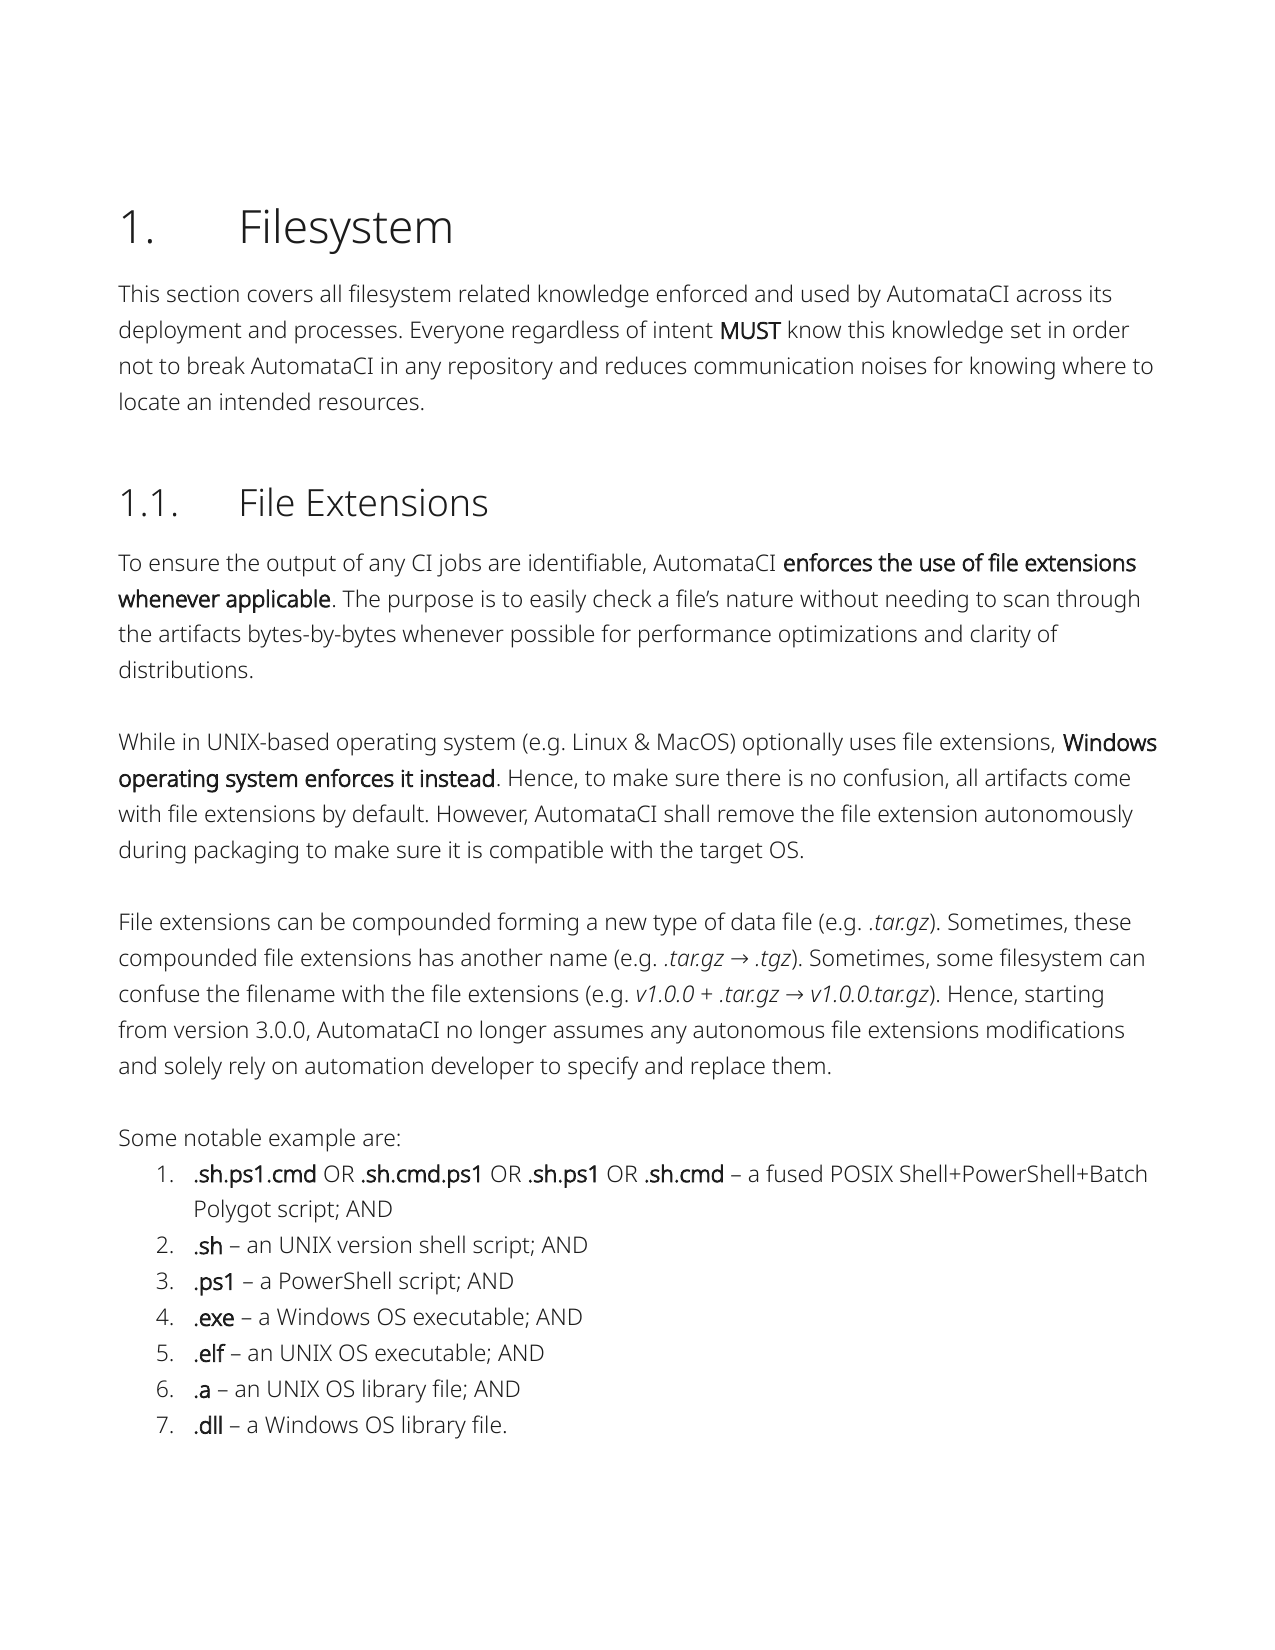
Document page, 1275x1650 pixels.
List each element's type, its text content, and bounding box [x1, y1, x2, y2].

list .ps1 – a PowerShell script; AND [156, 1265, 1157, 1297]
list .exe – a Windows OS executable; AND [156, 1301, 1157, 1332]
list .a – an UNIX OS library file; AND [156, 1373, 1157, 1404]
subtitle Filesystem [118, 194, 1157, 257]
list .sh.ps1.cmd OR .sh.cmd.ps1 OR .sh.ps1 OR .sh.cmd – a fused POSIX Shell+PowerShell+Batch Polygot script; AND [156, 1157, 1157, 1225]
text This section covers all filesystem related knowledge enforced and used by AutomataCI across its deployment and processes. Everyone regardless of intent MUST know this knowledge set in order not to break AutomataCI in any repository and reduces communication noises for knowing where to locate an intended resources. [118, 278, 1157, 417]
list .dll – a Windows OS library file. [156, 1409, 1157, 1440]
subtitle File Extensions [118, 476, 1157, 527]
list .sh – an UNIX version shell script; AND [156, 1229, 1157, 1261]
text To ensure the output of any CI jobs are identifiable, AutomataCI enforces the use of file extensions whenever applicable. The purpose is to easily check a file’s nature without needing to scan through the artifacts bytes-by-bytes whenever possible for performance optimizations and clarity of distributions. [118, 547, 1157, 686]
text Some notable example are: [118, 1122, 1157, 1153]
text File extensions can be compounded forming a new type of data file (e.g. .tar.gz). Sometimes, these compounded file extensions has another name (e.g. .tar.gz → .tgz). Sometimes, some filesystem can confuse the filename with the file extensions (e.g. v1.0.0 + .tar.gz → v1.0.0.tar.gz). Hence, starting from version 3.0.0, AutomataCI no longer assumes any autonomous file extensions modifications and solely rely on automation developer to specify and replace them. [118, 906, 1157, 1081]
list .elf – an UNIX OS executable; AND [156, 1337, 1157, 1368]
text While in UNIX-based operating system (e.g. Linux & MacOS) optionally uses file extensions, Windows operating system enforces it instead. Hence, to make sure there is no confusion, all artifacts come with file extensions by default. However, AutomataCI shall remove the file extension autonomously during packaging to make sure it is compatible with the target OS. [118, 726, 1157, 865]
